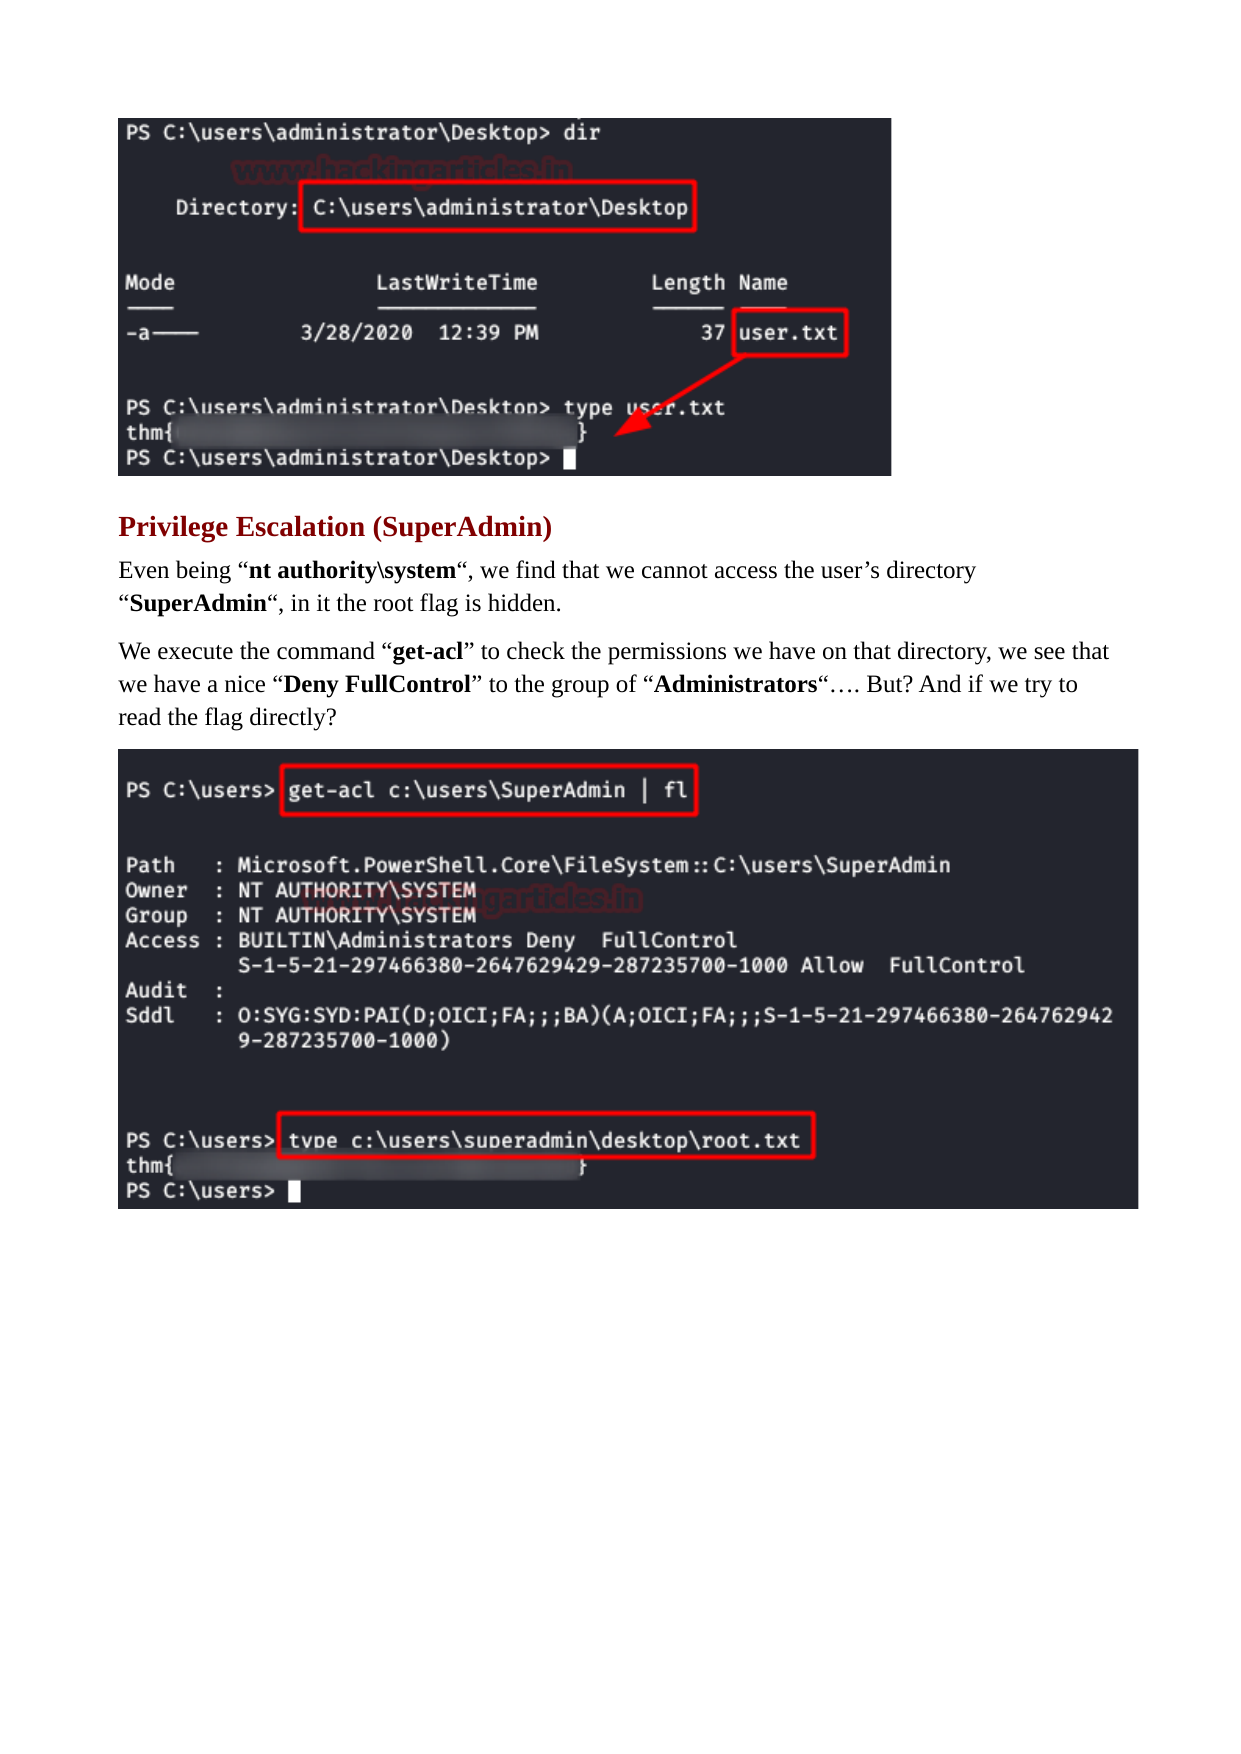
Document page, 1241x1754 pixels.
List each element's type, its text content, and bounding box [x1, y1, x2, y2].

text We execute the command “get-acl” to check the permissions we have on that directory, we see that we have a nice “Deny FullControl” to the group of “Administrators“…. But? And if we try to read the flag directly? [118, 636, 1122, 731]
subtitle Privilege Escalation (SuperAdmin) [118, 509, 1122, 543]
text Even being “nt authority\system“, we find that we cannot access the user’s directory “SuperAdmin“, in it the root flag is hidden. [118, 555, 1122, 617]
picture [118, 749, 1139, 1209]
picture [118, 118, 892, 476]
